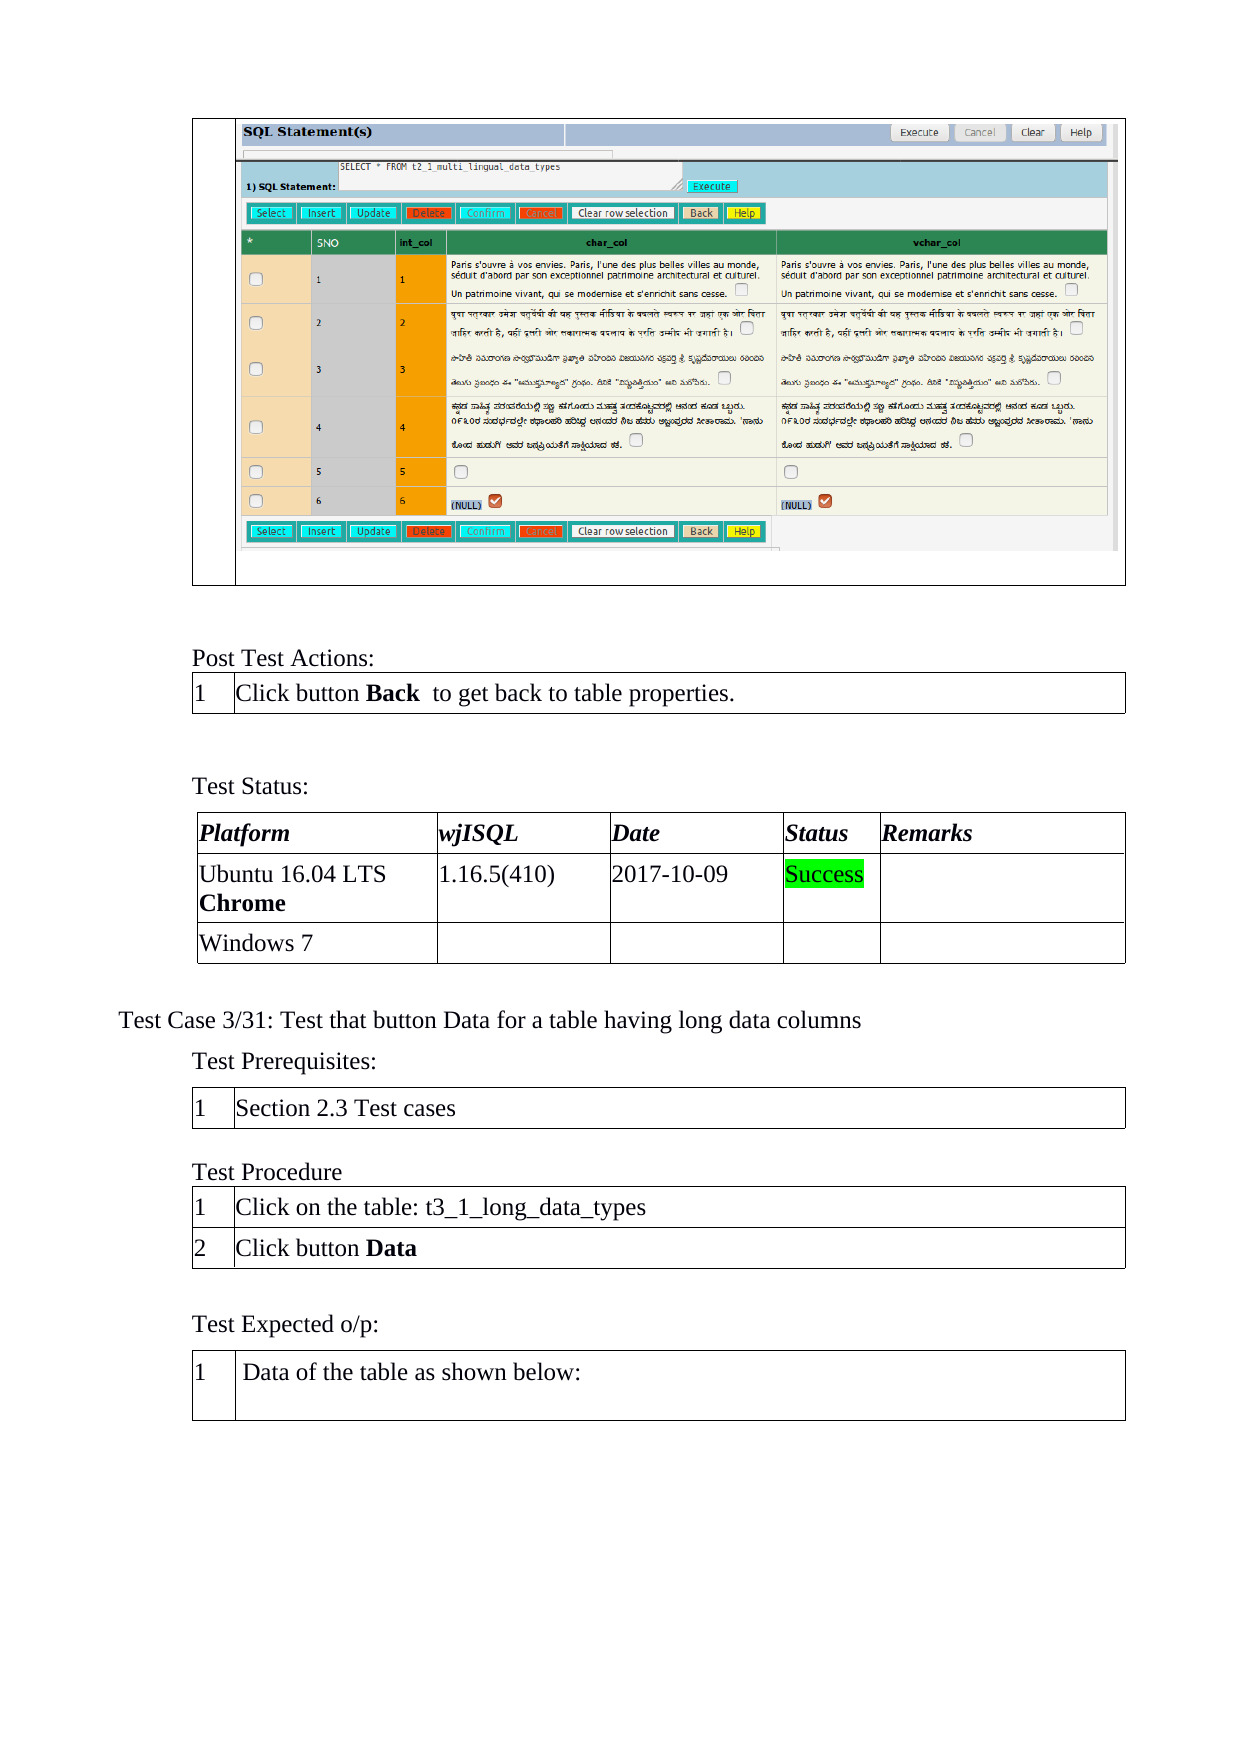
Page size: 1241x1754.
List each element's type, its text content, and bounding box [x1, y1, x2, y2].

table_header Click button Back to get back to table properties. [235, 673, 1125, 713]
table_cell 2 [193, 1228, 234, 1267]
table_cell Ubuntu 16.04 LTS Chrome [198, 854, 437, 922]
table_header Click on the table: t3_1_long_data_types [235, 1187, 1125, 1227]
table_cell [611, 923, 783, 963]
table_cell [784, 923, 880, 963]
table_cell [438, 923, 610, 963]
picture [236, 124, 1118, 551]
table_cell Windows 7 [198, 923, 437, 963]
table_header Platform [198, 813, 437, 853]
table_header 1 [193, 1088, 234, 1128]
table_header 1 [193, 673, 234, 713]
text Test Status: [118, 771, 1122, 799]
table_header 1 [193, 1187, 234, 1227]
table_cell 2017-10-09 [611, 854, 783, 922]
table_cell 1.16.5(410) [438, 854, 610, 922]
text Post Test Actions: [118, 643, 1122, 672]
table_header Data of the table as shown below: [236, 1351, 1125, 1420]
table_header 1 [193, 1351, 235, 1420]
table_header [236, 119, 1125, 585]
table_cell [881, 922, 1125, 963]
table_header Date [611, 813, 783, 853]
table_cell [881, 853, 1125, 922]
table_header Status [784, 813, 880, 853]
table_header Section 2.3 Test cases [235, 1088, 1125, 1128]
text Test Procedure [118, 1157, 1122, 1186]
table_cell Success [784, 854, 880, 922]
table_header wjISQL [438, 813, 610, 853]
text Test Expected o/p: [118, 1309, 1122, 1338]
table_header [193, 119, 235, 585]
text Test Case 3/31: Test that button Data for a table having long data columns [118, 1005, 1122, 1033]
table_cell Click button Data [235, 1228, 1125, 1267]
table_header Remarks [881, 813, 1125, 853]
text Test Prerequisites: [118, 1046, 1122, 1075]
